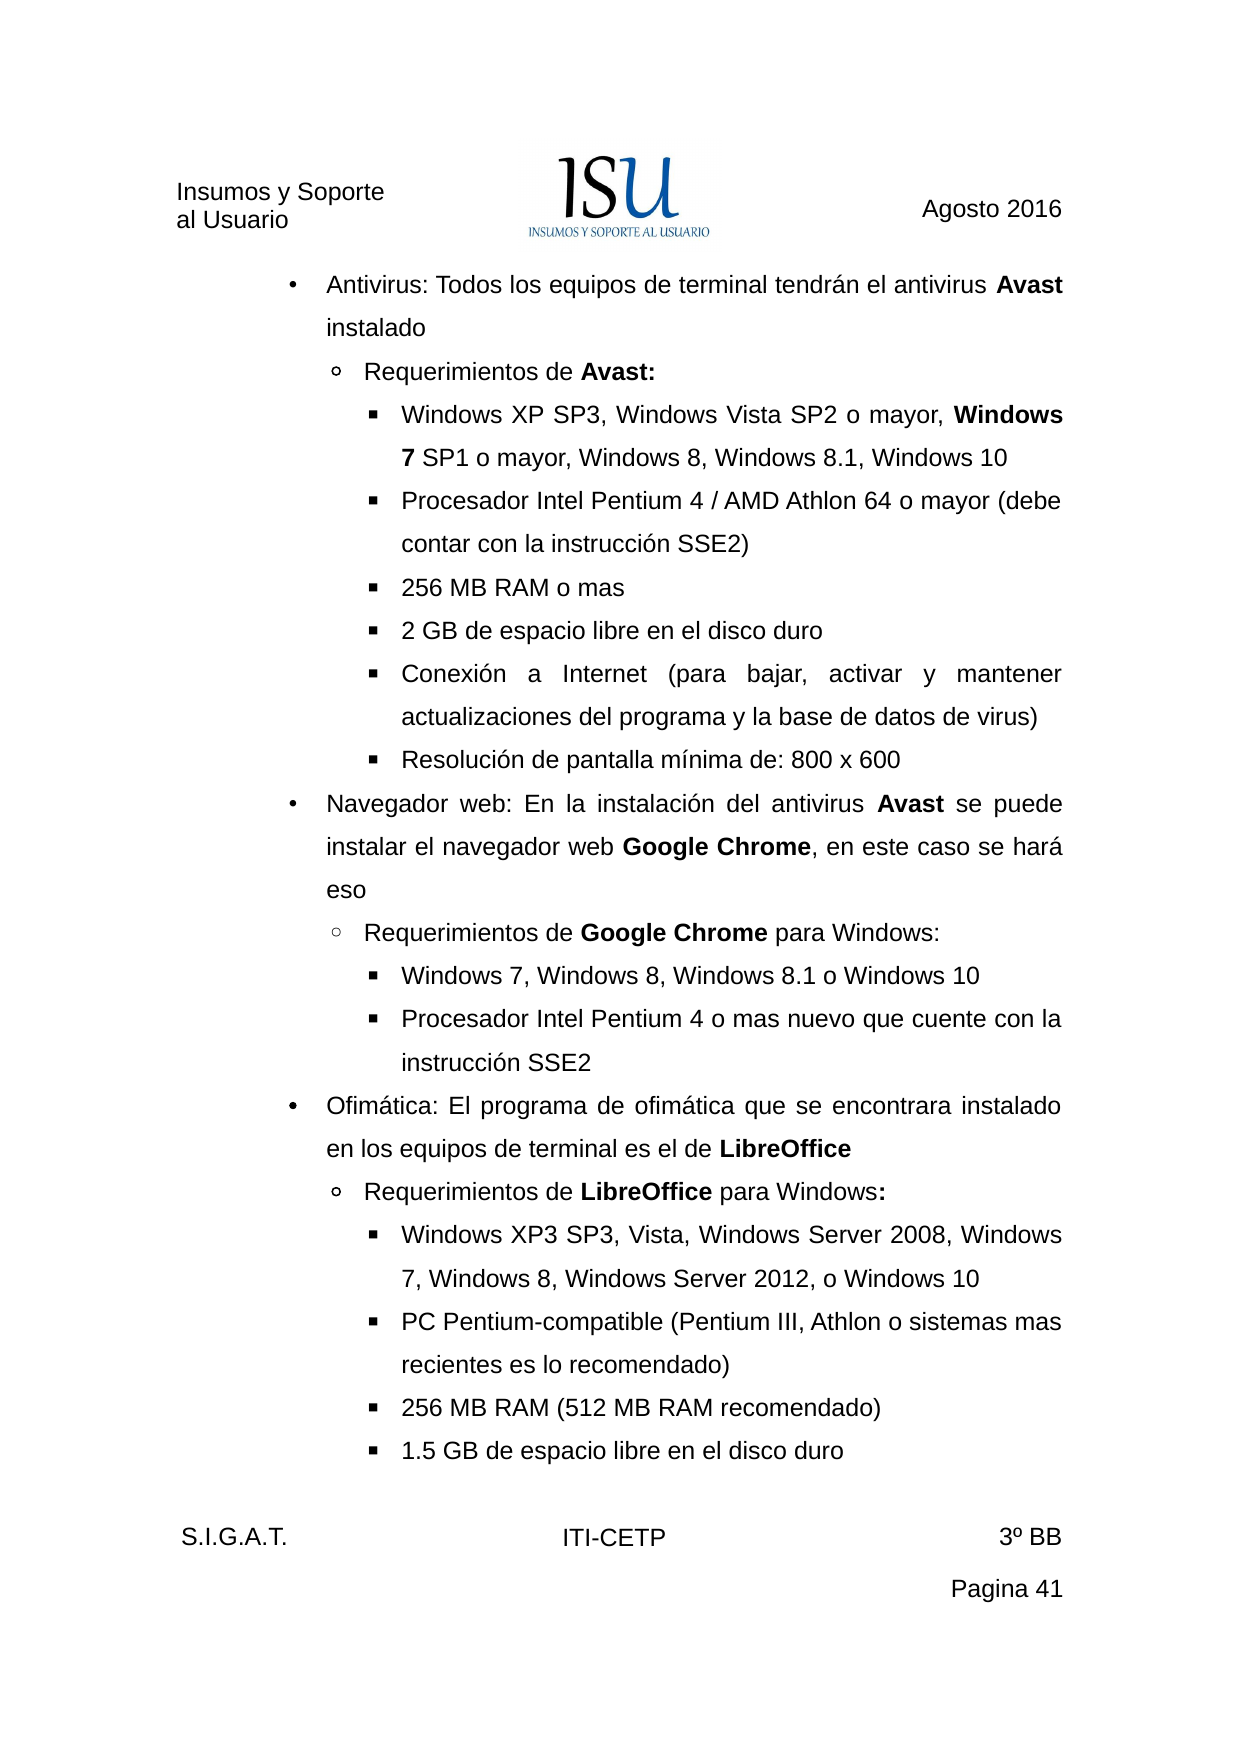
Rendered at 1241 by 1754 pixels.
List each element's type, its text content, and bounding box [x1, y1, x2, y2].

list Ofimática: El programa de ofimática que se encontrara instalado en los equipos de terminal es el de LibreOffice [288, 1091, 1063, 1163]
list 256 MB RAM (512 MB RAM recomendado) [363, 1393, 1063, 1422]
list Procesador Intel Pentium 4 / AMD Athlon 64 o mayor (debe contar con la instrucción SSE2) [363, 486, 1063, 558]
list Requerimientos de Google Chrome para Windows: [326, 918, 1063, 947]
list 1.5 GB de espacio libre en el disco duro [363, 1436, 1063, 1465]
list Navegador web: En la instalación del antivirus Avast se puede instalar el navegador web Google Chrome, en este caso se hará eso [288, 788, 1063, 904]
list Windows 7, Windows 8, Windows 8.1 o Windows 10 [363, 961, 1063, 990]
list Resolución de pantalla mínima de: 800 x 600 [363, 745, 1063, 774]
picture [517, 138, 723, 252]
list Requerimientos de Avast: [326, 357, 1063, 385]
list Windows XP3 SP3, Vista, Windows Server 2008, Windows 7, Windows 8, Windows Server 2012, o Windows 10 [363, 1220, 1063, 1292]
list PC Pentium-compatible (Pentium III, Athlon o sistemas mas recientes es lo recomendado) [363, 1307, 1063, 1379]
list 2 GB de espacio libre en el disco duro [363, 616, 1063, 644]
list Procesador Intel Pentium 4 o mas nuevo que cuente con la instrucción SSE2 [363, 1004, 1063, 1076]
list 256 MB RAM o mas [363, 572, 1063, 601]
list Requerimientos de LibreOffice para Windows: [326, 1177, 1063, 1206]
list Antivirus: Todos los equipos de terminal tendrán el antivirus Avast instalado [288, 270, 1063, 342]
list Conexión a Internet (para bajar, activar y mantener actualizaciones del programa y la base de datos de virus) [363, 659, 1063, 731]
list Windows XP SP3, Windows Vista SP2 o mayor, Windows 7 SP1 o mayor, Windows 8, Windows 8.1, Windows 10 [363, 400, 1063, 472]
